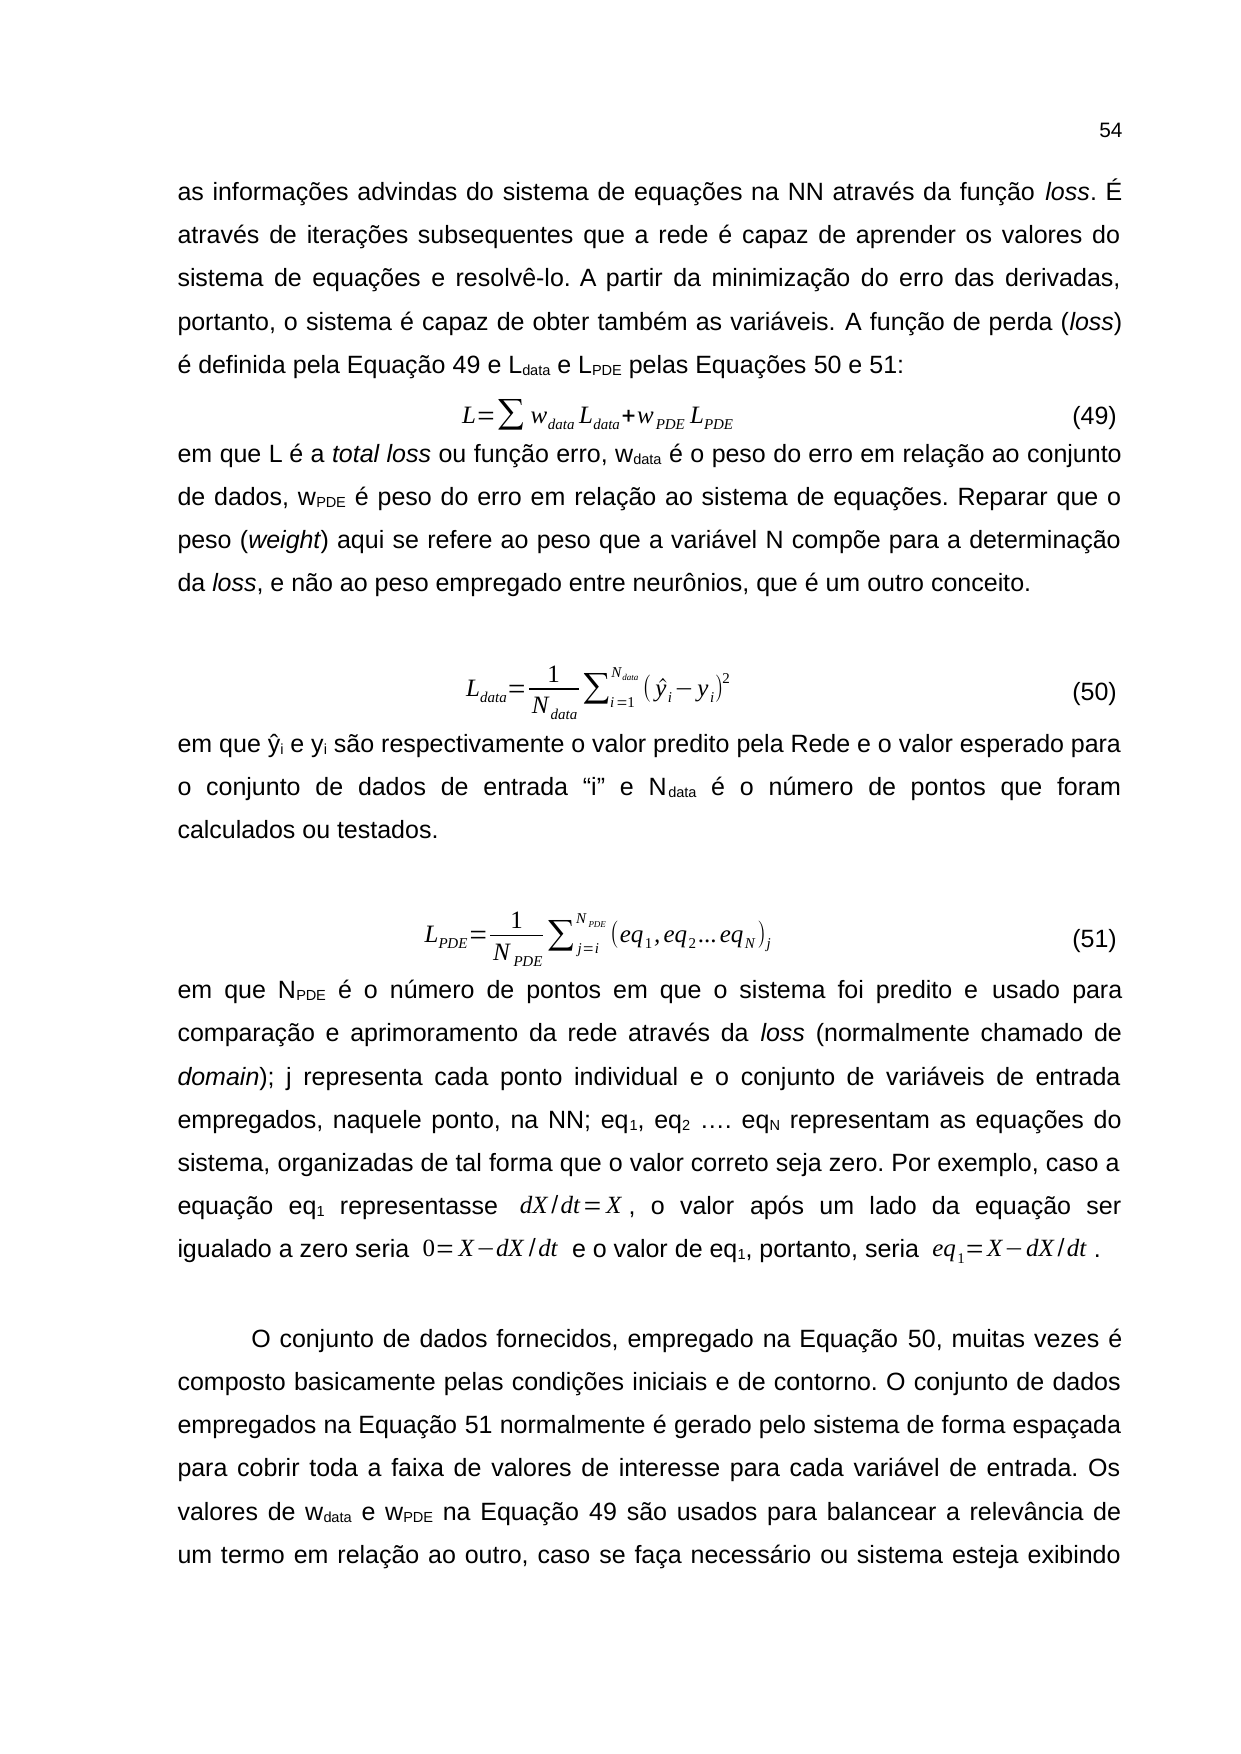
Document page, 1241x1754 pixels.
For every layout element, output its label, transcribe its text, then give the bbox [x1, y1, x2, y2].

table_header (50) [1017, 654, 1122, 728]
table_header [177, 901, 1017, 975]
text as informações advindas do sistema de equações na NN através da função loss. É através de iterações subsequentes que a rede é capaz de aprender os valores do sistema de equações e resolvê-lo. A partir da minimização do erro das derivadas, portanto, o sistema é capaz de obter também as variáveis. A função de perda (loss) é definida pela Equação 49 e Ldata e LPDE pelas Equações 50 e 51: [177, 177, 1122, 378]
table_header [177, 654, 1017, 728]
text em que L é a total loss ou função erro, wdata é o peso do erro em relação ao conjunto de dados, wPDE é peso do erro em relação ao sistema de equações. Reparar que o peso (weight) aqui se refere ao peso que a variável N compõe para a determinação da loss, e não ao peso empregado entre neurônios, que é um outro conceito. [177, 439, 1122, 597]
table_header (49) [1017, 393, 1122, 439]
text em que ŷi e yi são respectivamente o valor predito pela Rede e o valor esperado para o conjunto de dados de entrada “i” e Ndata é o número de pontos que foram calculados ou testados. [177, 728, 1122, 843]
text em que NPDE é o número de pontos em que o sistema foi predito e usado para comparação e aprimoramento da rede através da loss (normalmente chamado de domain); j representa cada ponto individual e o conjunto de variáveis de entrada empregados, naquele ponto, na NN; eq1, eq2 …. eqN representam as equações do sistema, organizadas de tal forma que o valor correto seja zero. Por exemplo, caso a equação eq1 representasse , o valor após um lado da equação ser igualado a zero seria e o valor de eq1, portanto, seria . [177, 975, 1122, 1266]
table_header (51) [1017, 901, 1122, 975]
table_header [177, 393, 1017, 439]
text O conjunto de dados fornecidos, empregado na Equação 50, muitas vezes é composto basicamente pelas condições iniciais e de contorno. O conjunto de dados empregados na Equação 51 normalmente é gerado pelo sistema de forma espaçada para cobrir toda a faixa de valores de interesse para cada variável de entrada. Os valores de wdata e wPDE na Equação 49 são usados para balancear a relevância de um termo em relação ao outro, caso se faça necessário ou sistema esteja exibindo [177, 1324, 1122, 1568]
